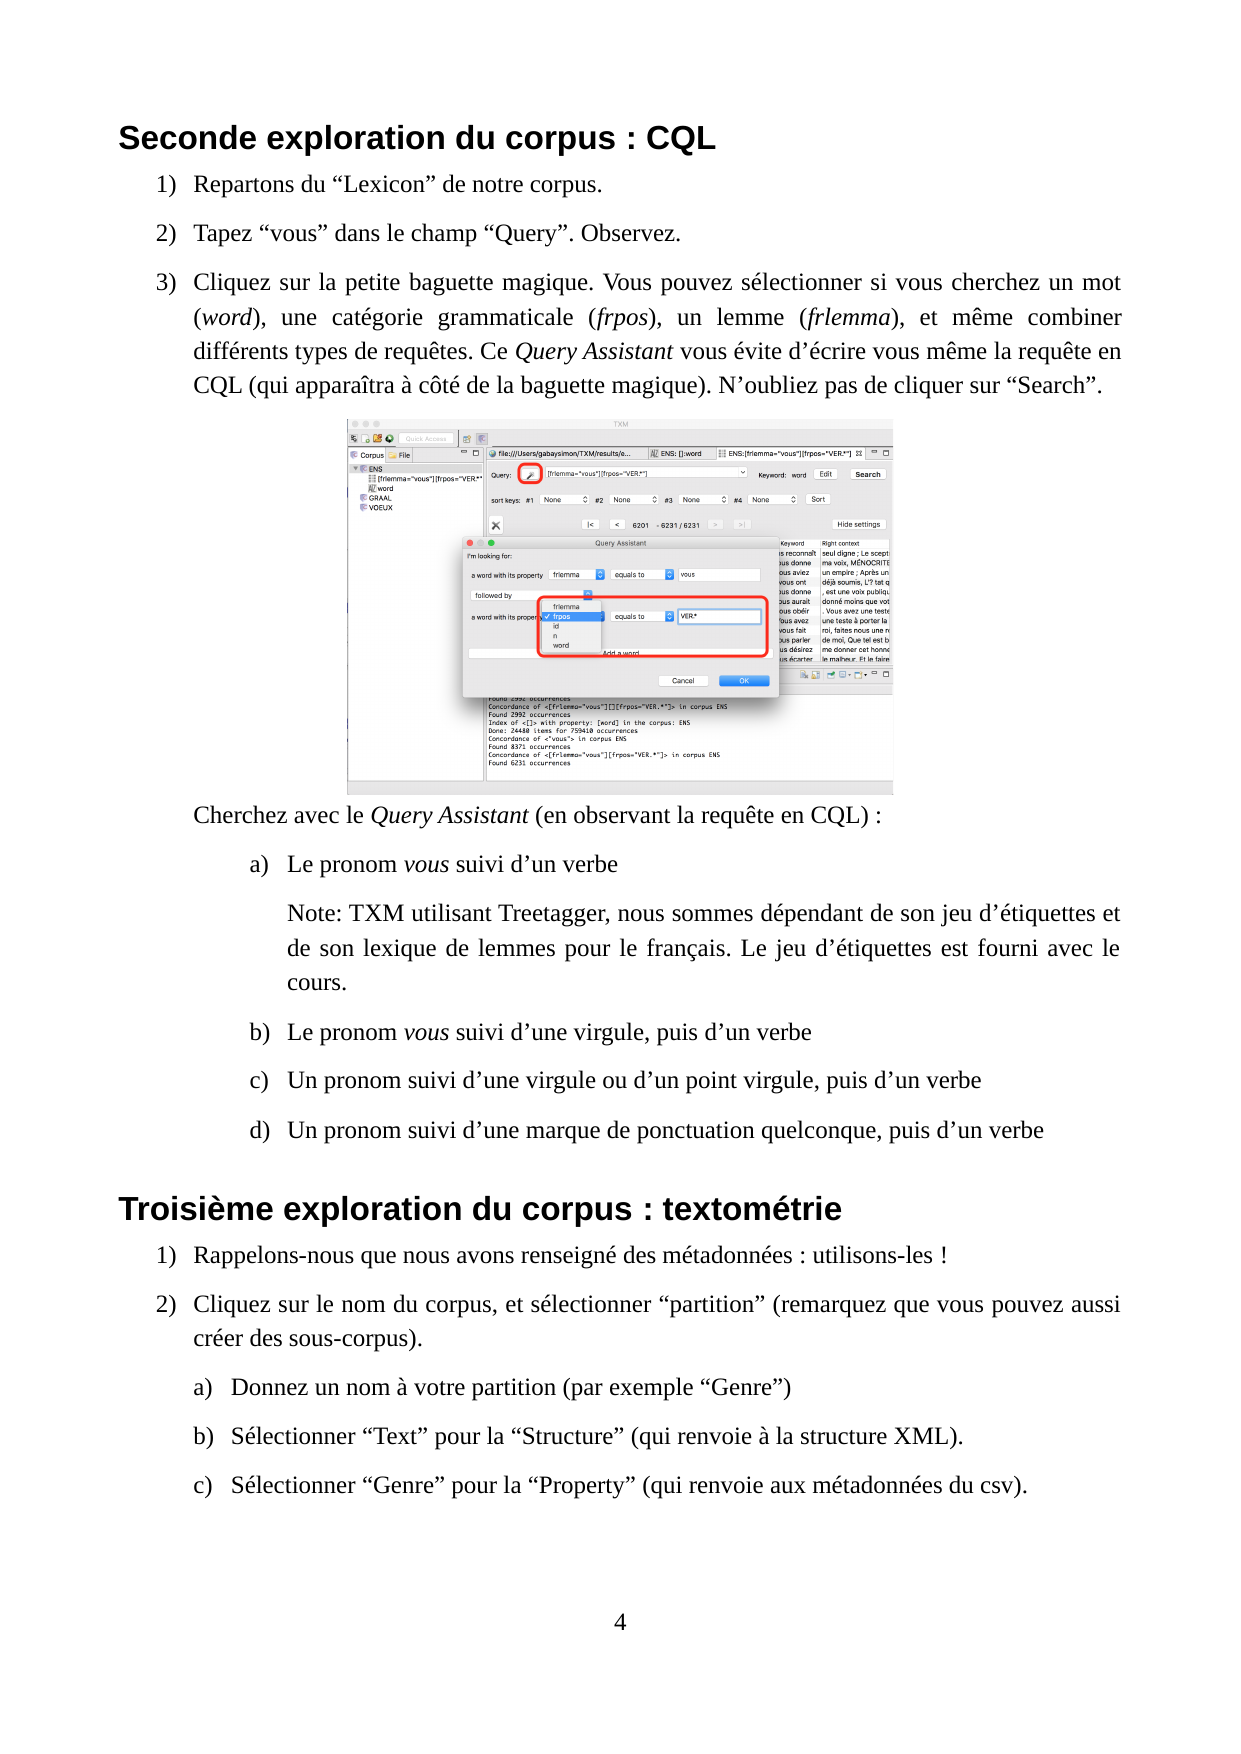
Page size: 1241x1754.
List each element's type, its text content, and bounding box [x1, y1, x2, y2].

list Cliquez sur le nom du corpus, et sélectionner “partition” (remarquez que vous pouvez aussi créer des sous-corpus). [156, 1289, 1122, 1352]
list Un pronom suivi d’une marque de ponctuation quelconque, puis d’un verbe [249, 1115, 1122, 1143]
list Note: TXM utilisant Treetagger, nous sommes dépendant de son jeu d’étiquettes et de son lexique de lemmes pour le français. Le jeu d’étiquettes est fourni avec le cours. [249, 898, 1122, 996]
list Un pronom suivi d’une virgule ou d’un point virgule, puis d’un verbe [249, 1066, 1122, 1094]
subtitle Seconde exploration du corpus : CQL [118, 118, 1122, 157]
list Donnez un nom à votre partition (par exemple “Genre”) [193, 1372, 1122, 1401]
subtitle Troisième exploration du corpus : textométrie [118, 1189, 1122, 1227]
list Sélectionner “Text” pour la “Structure” (qui renvoie à la structure XML). [193, 1421, 1122, 1450]
list Cliquez sur la petite baguette magique. Vous pouvez sélectionner si vous cherchez un mot (word), une catégorie grammaticale (frpos), un lemme (frlemma), et même combiner différents types de requêtes. Ce Query Assistant vous évite d’écrire vous même la requête en CQL (qui apparaîtra à côté de la baguette magique). N’oubliez pas de cliquer sur “Search”. [156, 267, 1122, 399]
list Repartons du “Lexicon” de notre corpus. [156, 169, 1122, 198]
list Sélectionner “Genre” pour la “Property” (qui renvoie aux métadonnées du csv). [193, 1470, 1122, 1499]
list Rappelons-nous que nous avons renseigné des métadonnées : utilisons-les ! [156, 1240, 1122, 1268]
list Le pronom vous suivi d’une virgule, puis d’un verbe [249, 1017, 1122, 1045]
list Le pronom vous suivi d’un verbe [249, 849, 1122, 878]
picture [347, 419, 894, 795]
list Tapez “vous” dans le champ “Query”. Observez. [156, 218, 1122, 247]
list Cherchez avec le Query Assistant (en observant la requête en CQL) : [156, 420, 1122, 829]
